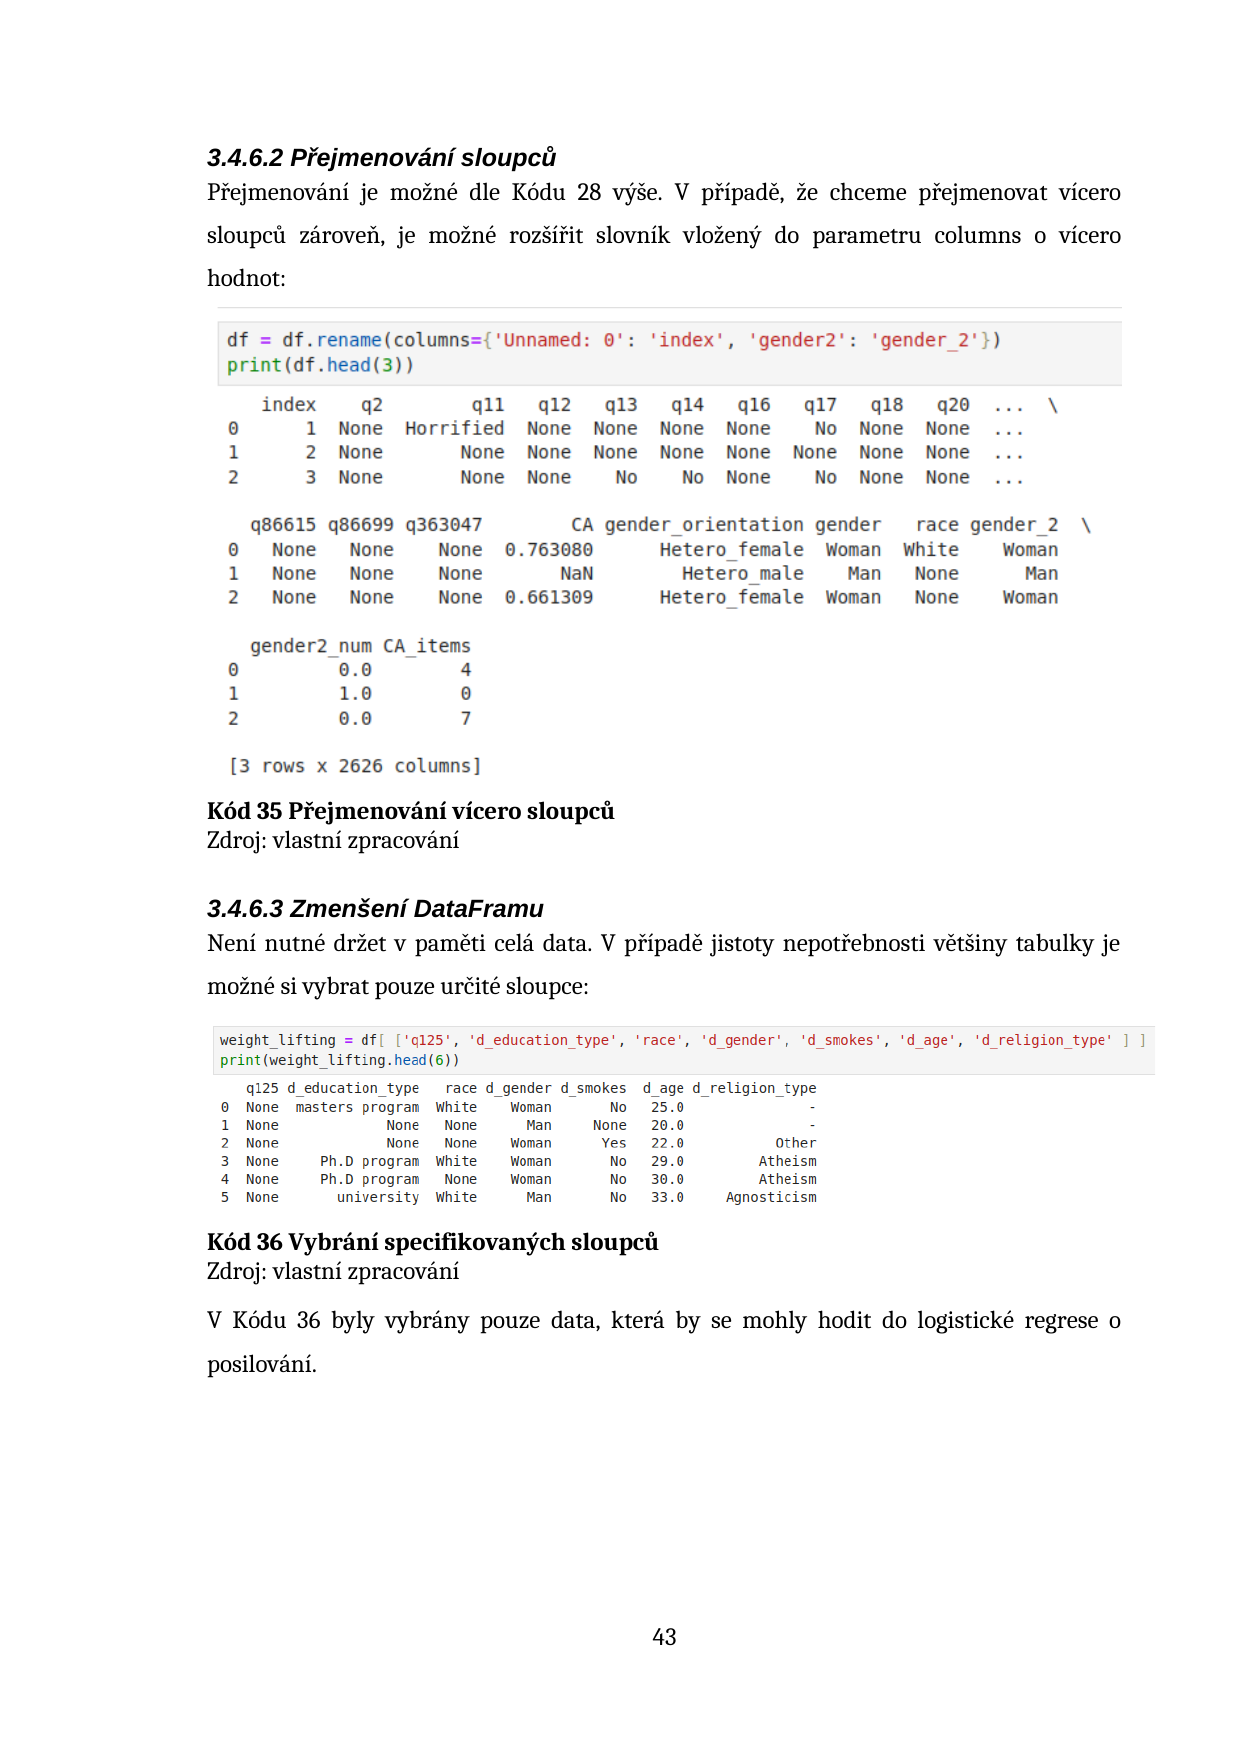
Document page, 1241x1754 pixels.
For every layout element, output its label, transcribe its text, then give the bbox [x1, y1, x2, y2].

subtitle 3.4.6.3 Zmenšení DataFramu [207, 894, 1122, 922]
text V Kódu 36 byly vybrány pouze data, která by se mohly hodit do logistické regrese o posilování. [207, 1306, 1122, 1378]
text Není nutné držet v paměti celá data. V případě jistoty nepotřebnosti většiny tabulky je možné si vybrat pouze určité sloupce: [207, 929, 1122, 1001]
title Kód 35 Přejmenování vícero sloupců [207, 797, 1122, 826]
subtitle 3.4.6.2 Přejmenování sloupců [207, 143, 1122, 172]
text Zdroj: vlastní zpracování [207, 826, 1122, 854]
text Zdroj: vlastní zpracování [207, 1257, 1122, 1286]
text Přejmenování je možné dle Kódu 28 výše. V případě, že chceme přejmenovat vícero sloupců zároveň, je možné rozšířit slovník vložený do parametru columns o vícero hodnot: [207, 178, 1122, 293]
picture [206, 1015, 1156, 1214]
picture [206, 307, 1122, 783]
title Kód 36 Vybrání specifikovaných sloupců [207, 1228, 1122, 1257]
